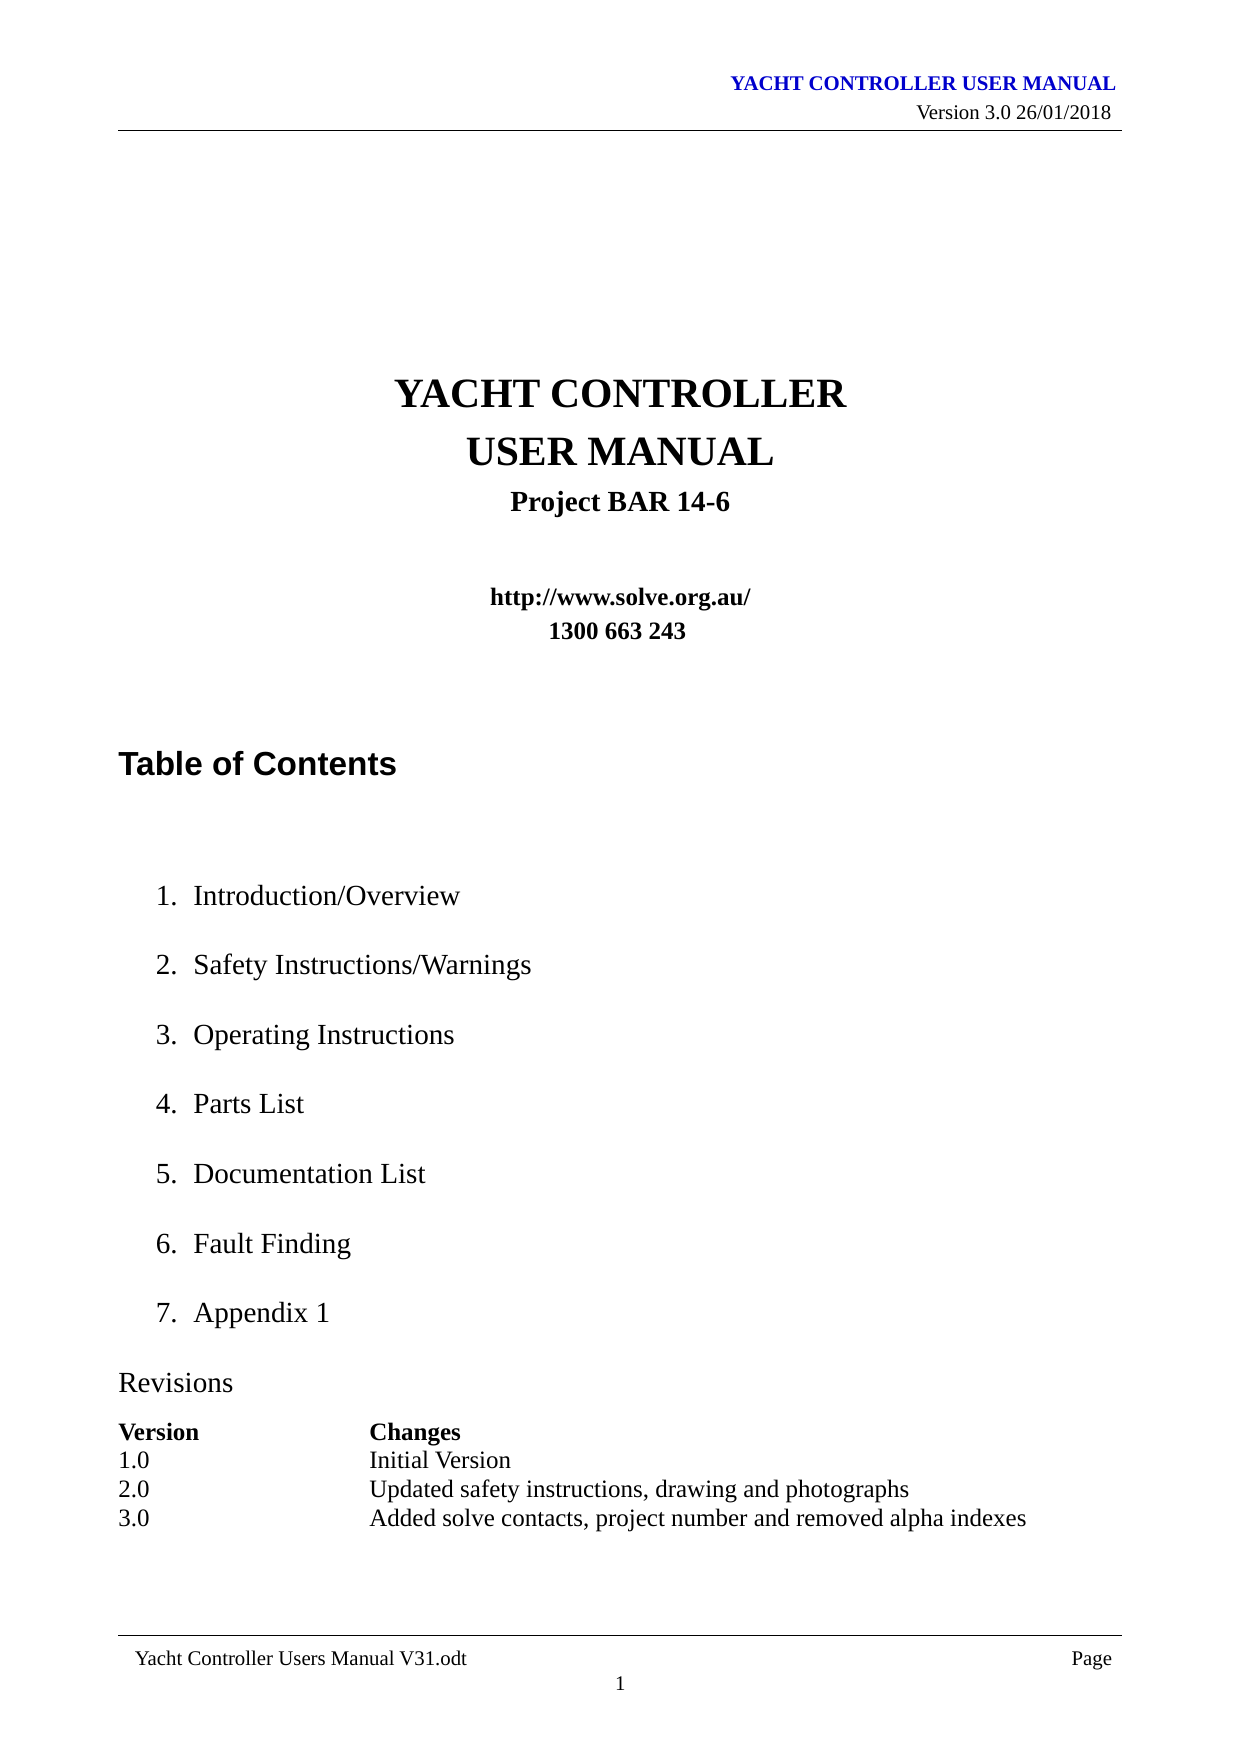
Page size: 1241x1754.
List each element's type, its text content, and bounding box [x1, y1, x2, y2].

text Revisions [118, 1365, 1122, 1398]
text 1300 663 243 [118, 616, 1122, 645]
table_cell 1.0 [118, 1446, 369, 1474]
list Parts List [156, 1087, 1122, 1120]
text Project BAR 14-6 [118, 484, 1122, 517]
table_cell Updated safety instructions, drawing and photographs [369, 1474, 1122, 1503]
text http://www.solve.org.au/ [118, 582, 1122, 610]
text YACHT CONTROLLER [118, 369, 1122, 417]
table_cell 2.0 [118, 1474, 369, 1503]
list Introduction/Overview [156, 878, 1122, 911]
text USER MANUAL [118, 426, 1122, 474]
list Fault Finding [156, 1226, 1122, 1259]
table_header Version [118, 1417, 369, 1446]
table_header Changes [369, 1417, 1122, 1446]
table_cell 3.0 [118, 1503, 369, 1532]
list Appendix 1 [156, 1295, 1122, 1329]
table_cell Added solve contacts, project number and removed alpha indexes [369, 1503, 1122, 1532]
table_cell Initial Version [369, 1446, 1122, 1474]
list Operating Instructions [156, 1017, 1122, 1051]
subtitle Table of Contents [118, 744, 1122, 783]
list Safety Instructions/Warnings [156, 947, 1122, 981]
list Documentation List [156, 1156, 1122, 1190]
